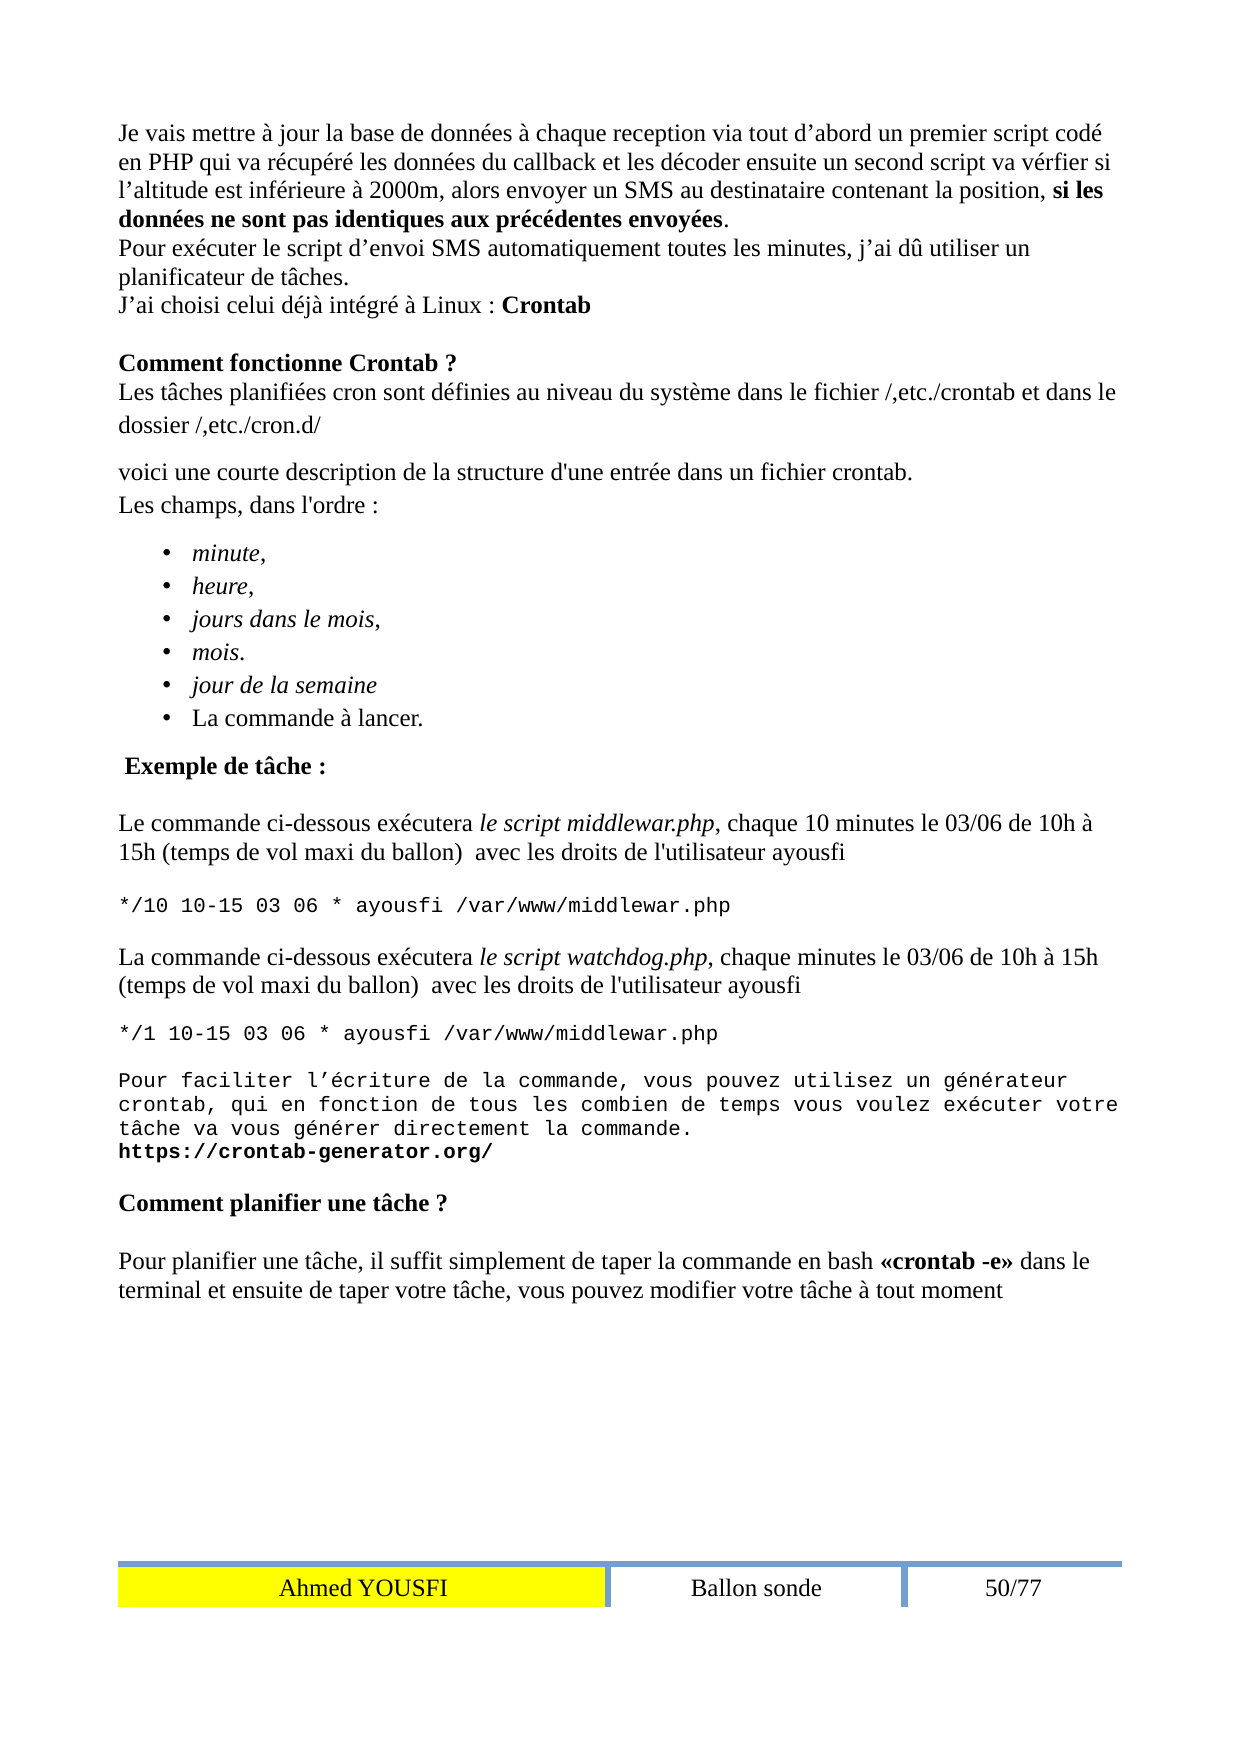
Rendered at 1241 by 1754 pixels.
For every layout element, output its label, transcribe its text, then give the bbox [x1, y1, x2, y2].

text */10 10-15 03 06 * ayousfi /var/www/middlewar.php [118, 894, 1122, 918]
list La commande à lancer. [162, 703, 1122, 732]
text Comment planifier une tâche ? [118, 1188, 1122, 1217]
text Je vais mettre à jour la base de données à chaque reception via tout d’abord un premier script codé en PHP qui va récupéré les données du callback et les décoder ensuite un second script va vérfier si l’altitude est inférieure à 2000m, alors envoyer un SMS au destinataire contenant la position, si les données ne sont pas identiques aux précédentes envoyées. [118, 118, 1122, 233]
text https://crontab-generator.org/ [118, 1141, 1122, 1165]
text Les tâches planifiées cron sont définies au niveau du système dans le fichier /,etc./crontab et dans le dossier /,etc./cron.d/ [118, 377, 1122, 439]
text La commande ci-dessous exécutera le script watchdog.php, chaque minutes le 03/06 de 10h à 15h (temps de vol maxi du ballon) avec les droits de l'utilisateur ayousfi [118, 942, 1122, 999]
text Exemple de tâche : [118, 751, 1122, 779]
text */1 10-15 03 06 * ayousfi /var/www/middlewar.php [118, 1023, 1122, 1047]
text Pour faciliter l’écriture de la commande, vous pouvez utilisez un générateur crontab, qui en fonction de tous les combien de temps vous voulez exécuter votre tâche va vous générer directement la commande. [118, 1070, 1122, 1141]
list heure, [162, 571, 1122, 600]
text Comment fonctionne Crontab ? [118, 348, 1122, 377]
text voici une courte description de la structure d'une entrée dans un fichier crontab. Les champs, dans l'ordre : [118, 457, 1122, 519]
list minute, [162, 538, 1122, 567]
list jour de la semaine [162, 670, 1122, 699]
text Pour planifier une tâche, il suffit simplement de taper la commande en bash «crontab -e» dans le terminal et ensuite de taper votre tâche, vous pouvez modifier votre tâche à tout moment [118, 1246, 1122, 1303]
text J’ai choisi celui déjà intégré à Linux : Crontab [118, 291, 1122, 319]
list jours dans le mois, [162, 604, 1122, 633]
text Pour exécuter le script d’envoi SMS automatiquement toutes les minutes, j’ai dû utiliser un planificateur de tâches. [118, 233, 1122, 291]
list mois. [162, 637, 1122, 666]
text Le commande ci-dessous exécutera le script middlewar.php, chaque 10 minutes le 03/06 de 10h à 15h (temps de vol maxi du ballon) avec les droits de l'utilisateur ayousfi [118, 808, 1122, 866]
